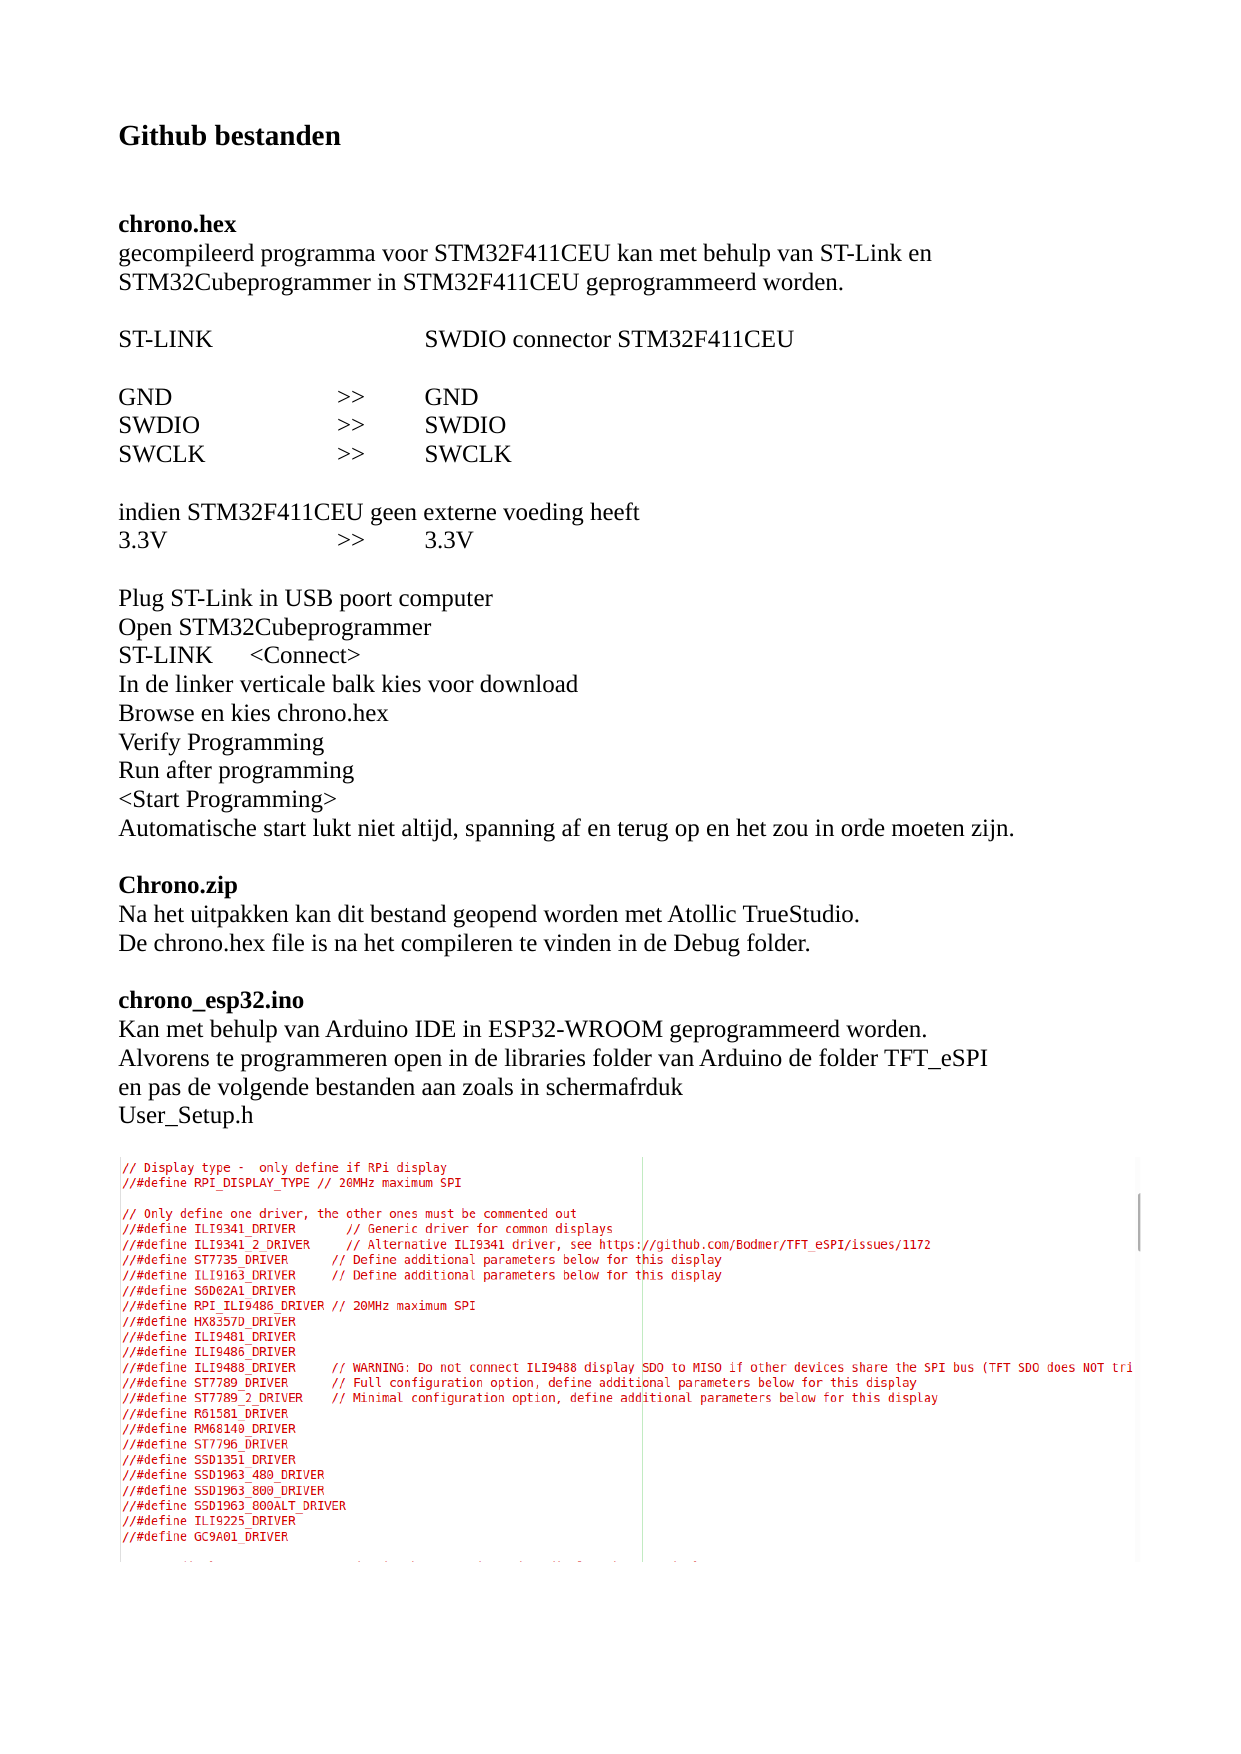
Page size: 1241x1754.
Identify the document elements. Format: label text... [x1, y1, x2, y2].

text Automatische start lukt niet altijd, spanning af en terug op en het zou in orde moeten zijn. [118, 813, 1122, 842]
text indien STM32F411CEU geen externe voeding heeft [118, 497, 1122, 525]
text Kan met behulp van Arduino IDE in ESP32-WROOM geprogrammeerd worden. [118, 1014, 1122, 1043]
text User_Setup.h [118, 1100, 1122, 1129]
text chrono_esp32.ino [118, 985, 1122, 1014]
text Open STM32Cubeprogrammer [118, 612, 1122, 640]
text SWDIO >> SWDIO [118, 410, 1122, 439]
text ST-LINK <Connect> [118, 640, 1122, 669]
text <Start Programming> [118, 784, 1122, 813]
text Run after programming [118, 755, 1122, 784]
text SWCLK >> SWCLK [118, 439, 1122, 468]
text en pas de volgende bestanden aan zoals in schermafrduk [118, 1072, 1122, 1100]
text GND >> GND [118, 382, 1122, 410]
text Plug ST-Link in USB poort computer [118, 583, 1122, 612]
picture [120, 1157, 1141, 1562]
text Verify Programming [118, 727, 1122, 755]
text chrono.hex [118, 209, 1122, 238]
text In de linker verticale balk kies voor download [118, 669, 1122, 698]
text Na het uitpakken kan dit bestand geopend worden met Atollic TrueStudio. [118, 899, 1122, 928]
text Github bestanden [118, 118, 1122, 152]
text Chrono.zip [118, 870, 1122, 899]
text 3.3V >> 3.3V [118, 525, 1122, 554]
text gecompileerd programma voor STM32F411CEU kan met behulp van ST-Link en STM32Cubeprogrammer in STM32F411CEU geprogrammeerd worden. [118, 238, 1122, 295]
text De chrono.hex file is na het compileren te vinden in de Debug folder. [118, 928, 1122, 957]
text Browse en kies chrono.hex [118, 698, 1122, 727]
text ST-LINK SWDIO connector STM32F411CEU [118, 324, 1122, 353]
text Alvorens te programmeren open in de libraries folder van Arduino de folder TFT_eSPI [118, 1043, 1122, 1072]
